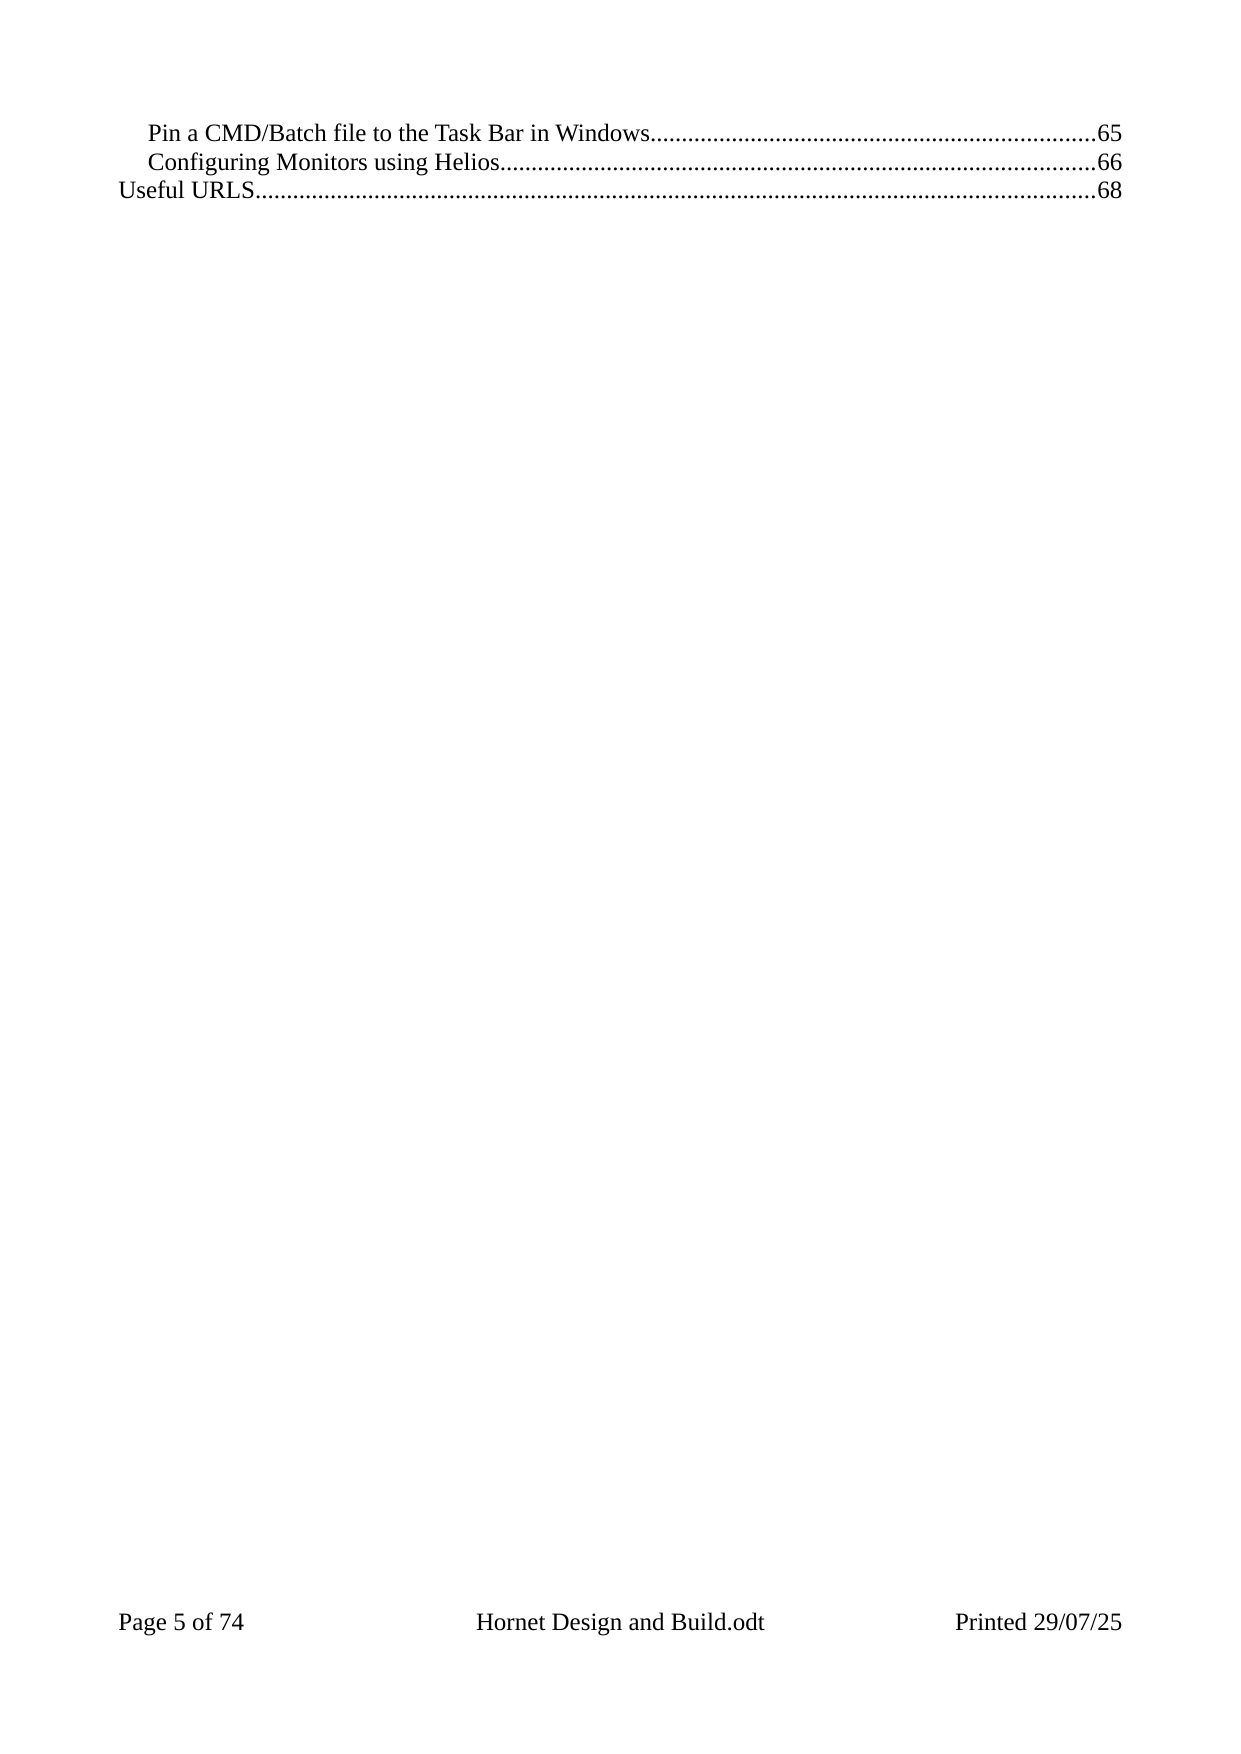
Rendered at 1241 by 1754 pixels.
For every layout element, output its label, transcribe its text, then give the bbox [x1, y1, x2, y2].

text Useful URLS 68 [118, 176, 1122, 204]
text Configuring Monitors using Helios 66 [148, 147, 1122, 176]
text Pin a CMD/Batch file to the Task Bar in Windows 65 [148, 118, 1122, 147]
